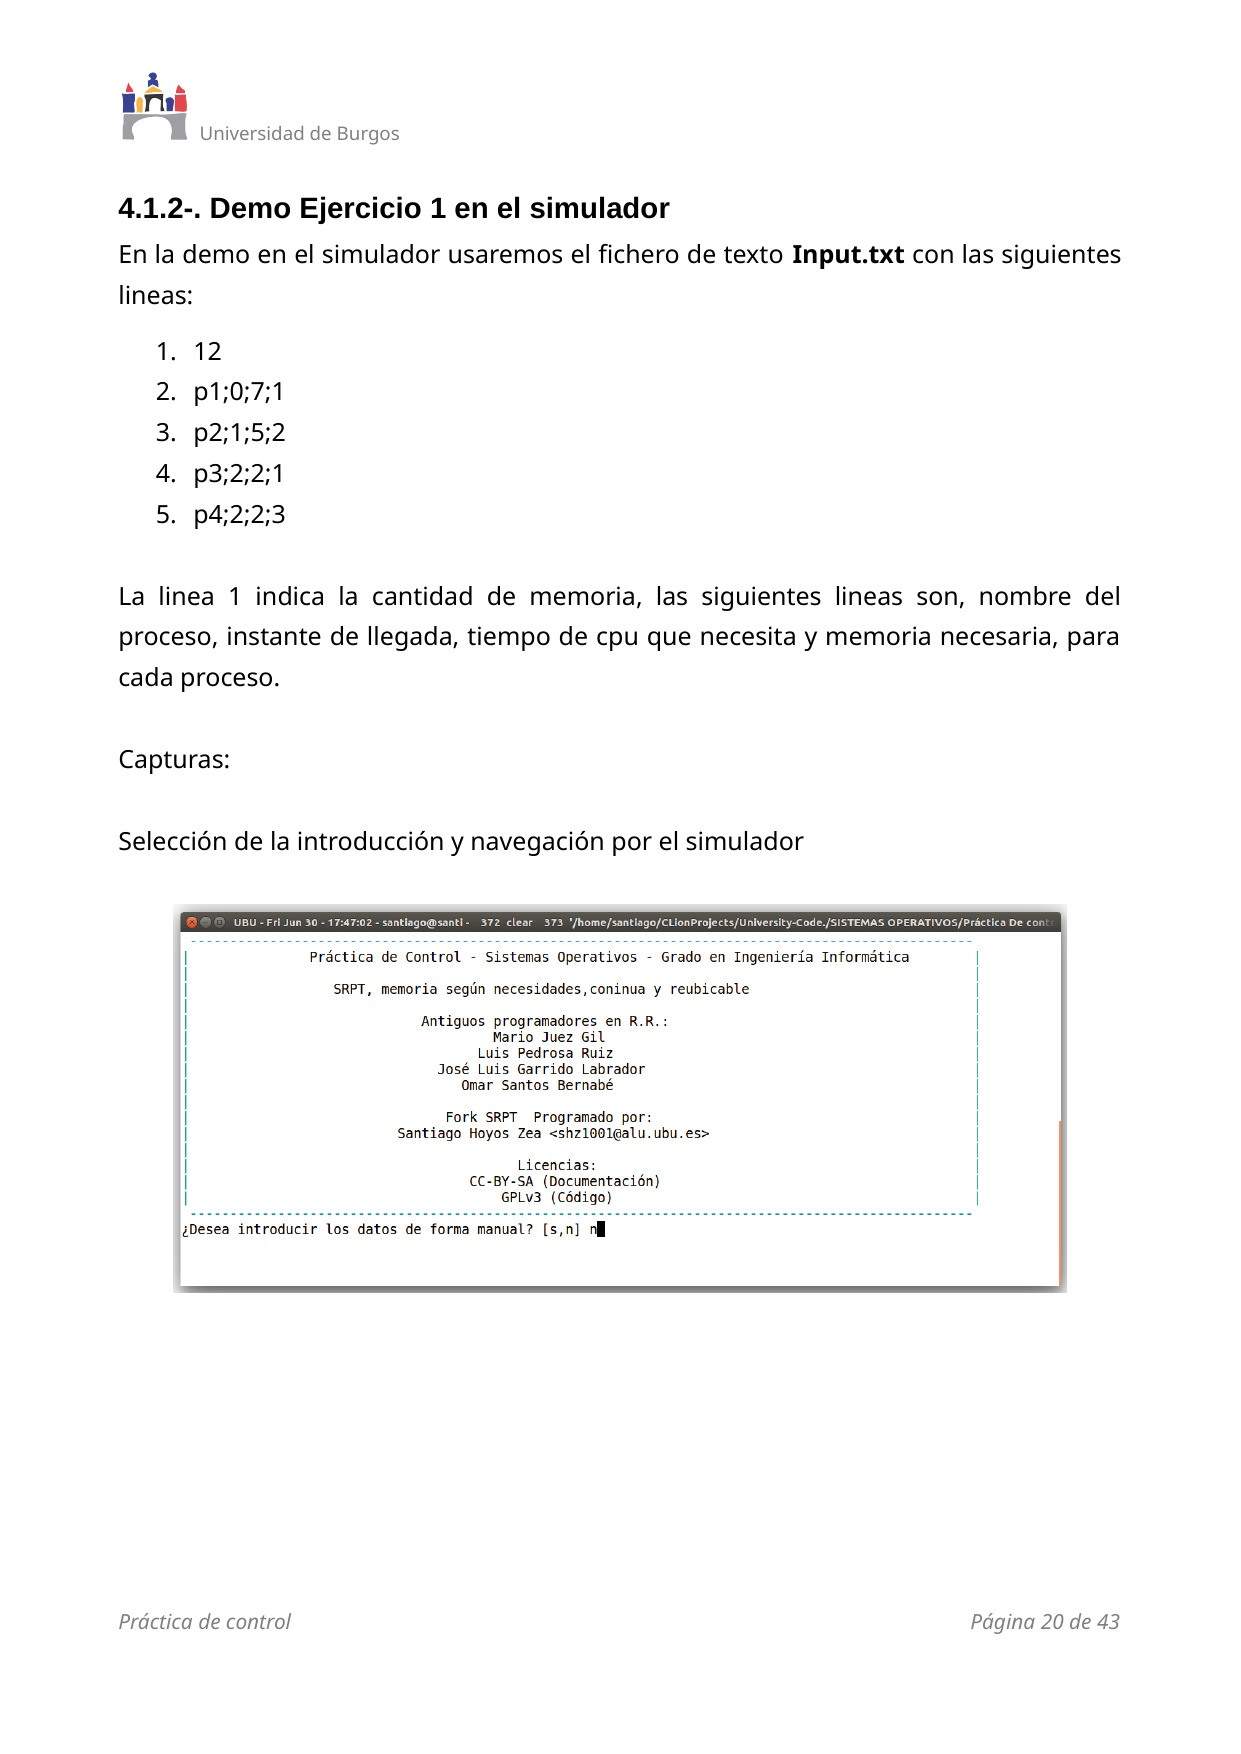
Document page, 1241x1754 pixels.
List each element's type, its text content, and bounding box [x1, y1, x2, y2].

list p1;0;7;1 [156, 374, 1122, 408]
subtitle 4.1.2-. Demo Ejercicio 1 en el simulador [118, 191, 1122, 224]
text En la demo en el simulador usaremos el fichero de texto Input.txt con las siguientes lineas: [118, 237, 1122, 312]
text La linea 1 indica la cantidad de memoria, las siguientes lineas son, nombre del proceso, instante de llegada, tiempo de cpu que necesita y memoria necesaria, para cada proceso. [118, 578, 1122, 694]
picture [117, 72, 189, 142]
list p4;2;2;3 [156, 496, 1122, 531]
text Selección de la introducción y navegación por el simulador [118, 823, 1122, 857]
list 12 [156, 333, 1122, 367]
list p2;1;5;2 [156, 415, 1122, 449]
list p3;2;2;1 [156, 456, 1122, 490]
text Capturas: [118, 741, 1122, 776]
picture [173, 904, 1068, 1293]
